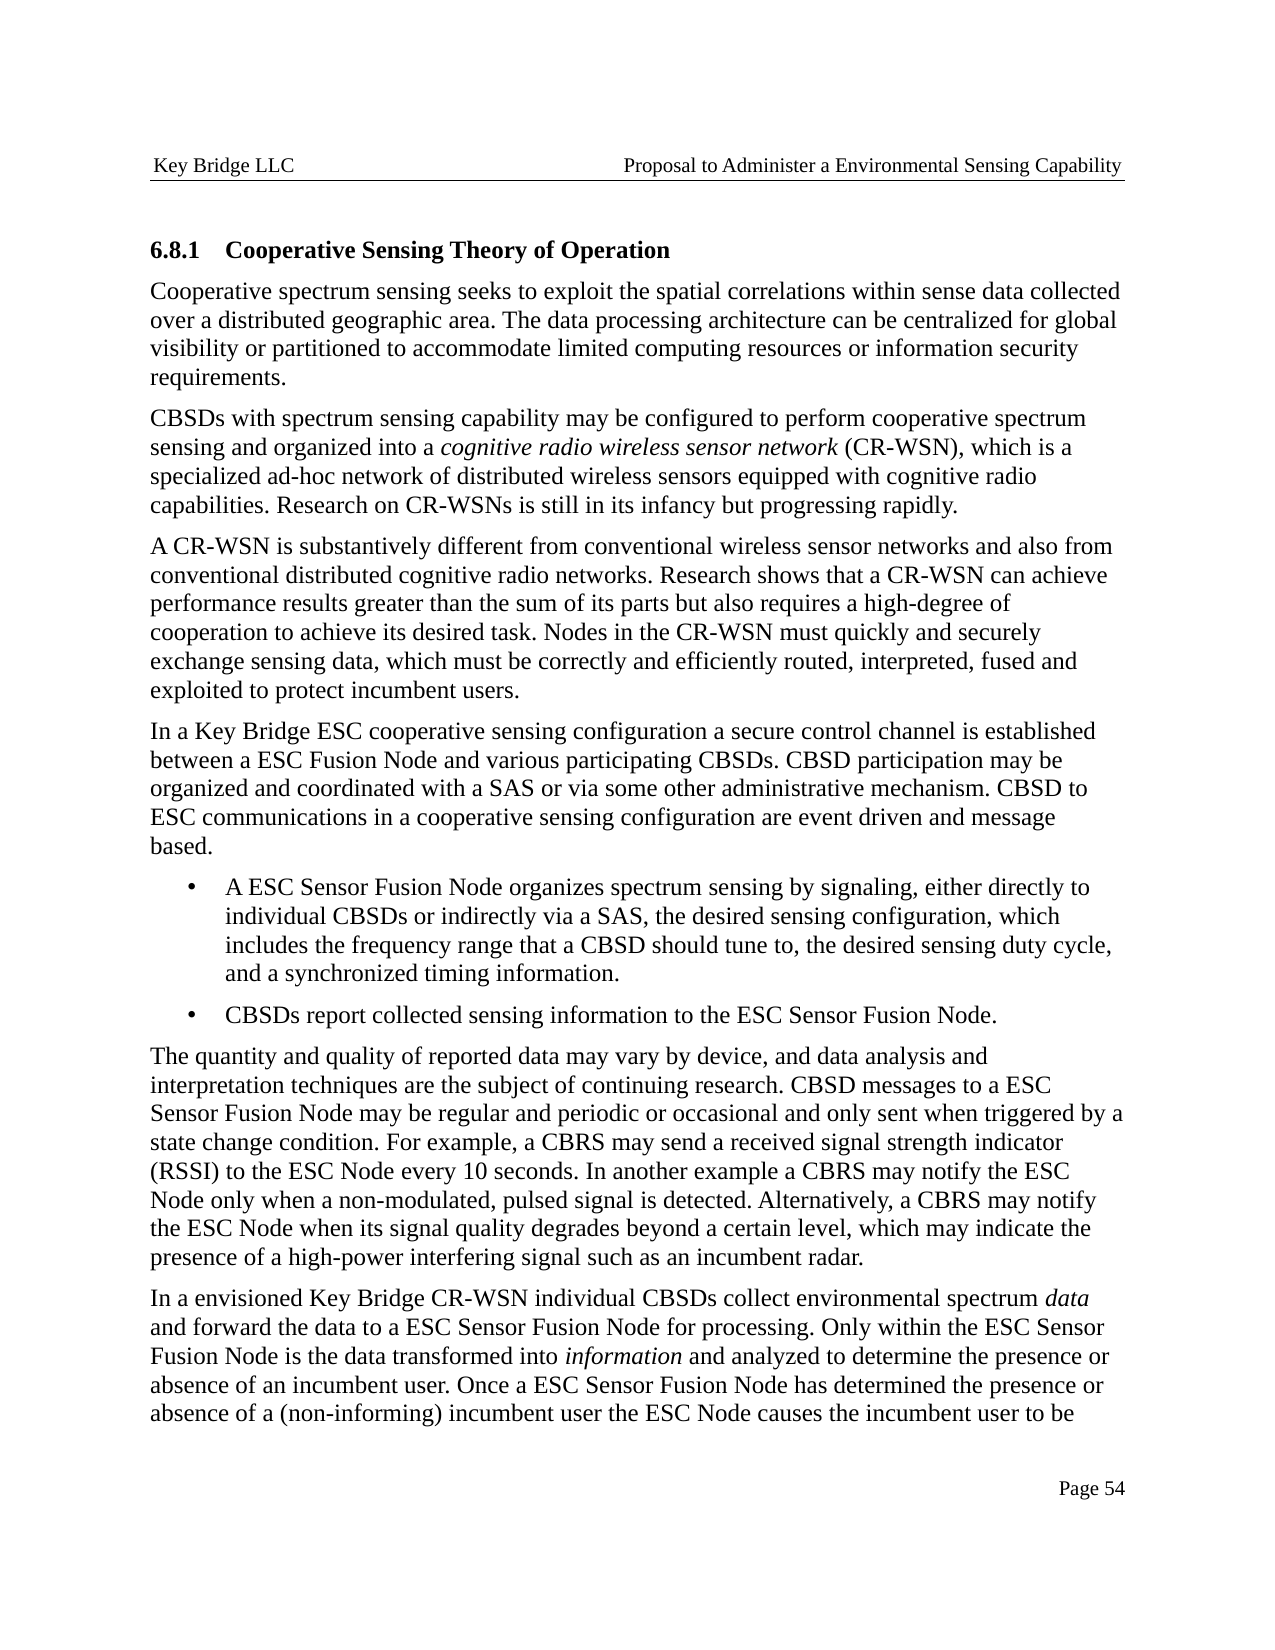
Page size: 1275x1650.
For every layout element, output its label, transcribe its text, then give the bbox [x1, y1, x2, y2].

text Cooperative spectrum sensing seeks to exploit the spatial correlations within sense data collected over a distributed geographic area. The data processing architecture can be centralized for global visibility or partitioned to accommodate limited computing resources or information security requirements. [150, 276, 1125, 391]
text In a envisioned Key Bridge CR-WSN individual CBSDs collect environmental spectrum data and forward the data to a ESC Sensor Fusion Node for processing. Only within the ESC Sensor Fusion Node is the data transformed into information and analyzed to determine the presence or absence of an incumbent user. Once a ESC Sensor Fusion Node has determined the presence or absence of a (non-informing) incumbent user the ESC Node causes the incumbent user to be [150, 1283, 1125, 1427]
subtitle Cooperative Sensing Theory of Operation [150, 235, 1125, 263]
list A ESC Sensor Fusion Node organizes spectrum sensing by signaling, either directly to individual CBSDs or indirectly via a SAS, the desired sensing configuration, which includes the frequency range that a CBSD should tune to, the desired sensing duty cycle, and a synchronized timing information. [187, 872, 1125, 987]
text CBSDs with spectrum sensing capability may be configured to perform cooperative spectrum sensing and organized into a cognitive radio wireless sensor network (CR-WSN), which is a specialized ad-hoc network of distributed wireless sensors equipped with cognitive radio capabilities. Research on CR-WSNs is still in its infancy but progressing rapidly. [150, 403, 1125, 518]
text In a Key Bridge ESC cooperative sensing configuration a secure control channel is established between a ESC Fusion Node and various participating CBSDs. CBSD participation may be organized and coordinated with a SAS or via some other administrative mechanism. CBSD to ESC communications in a cooperative sensing configuration are event driven and message based. [150, 716, 1125, 860]
list CBSDs report collected sensing information to the ESC Sensor Fusion Node. [187, 1000, 1125, 1028]
text A CR-WSN is substantively different from conventional wireless sensor networks and also from conventional distributed cognitive radio networks. Research shows that a CR-WSN can achieve performance results greater than the sum of its parts but also requires a high-degree of cooperation to achieve its desired task. Nodes in the CR-WSN must quickly and securely exchange sensing data, which must be correctly and efficiently routed, interpreted, fused and exploited to protect incumbent users. [150, 531, 1125, 703]
text The quantity and quality of reported data may vary by device, and data analysis and interpretation techniques are the subject of continuing research. CBSD messages to a ESC Sensor Fusion Node may be regular and periodic or occasional and only sent when triggered by a state change condition. For example, a CBRS may send a received signal strength indicator (RSSI) to the ESC Node every 10 seconds. In another example a CBRS may notify the ESC Node only when a non-modulated, pulsed signal is detected. Alternatively, a CBRS may notify the ESC Node when its signal quality degrades beyond a certain level, which may indicate the presence of a high-power interfering signal such as an incumbent radar. [150, 1041, 1125, 1271]
